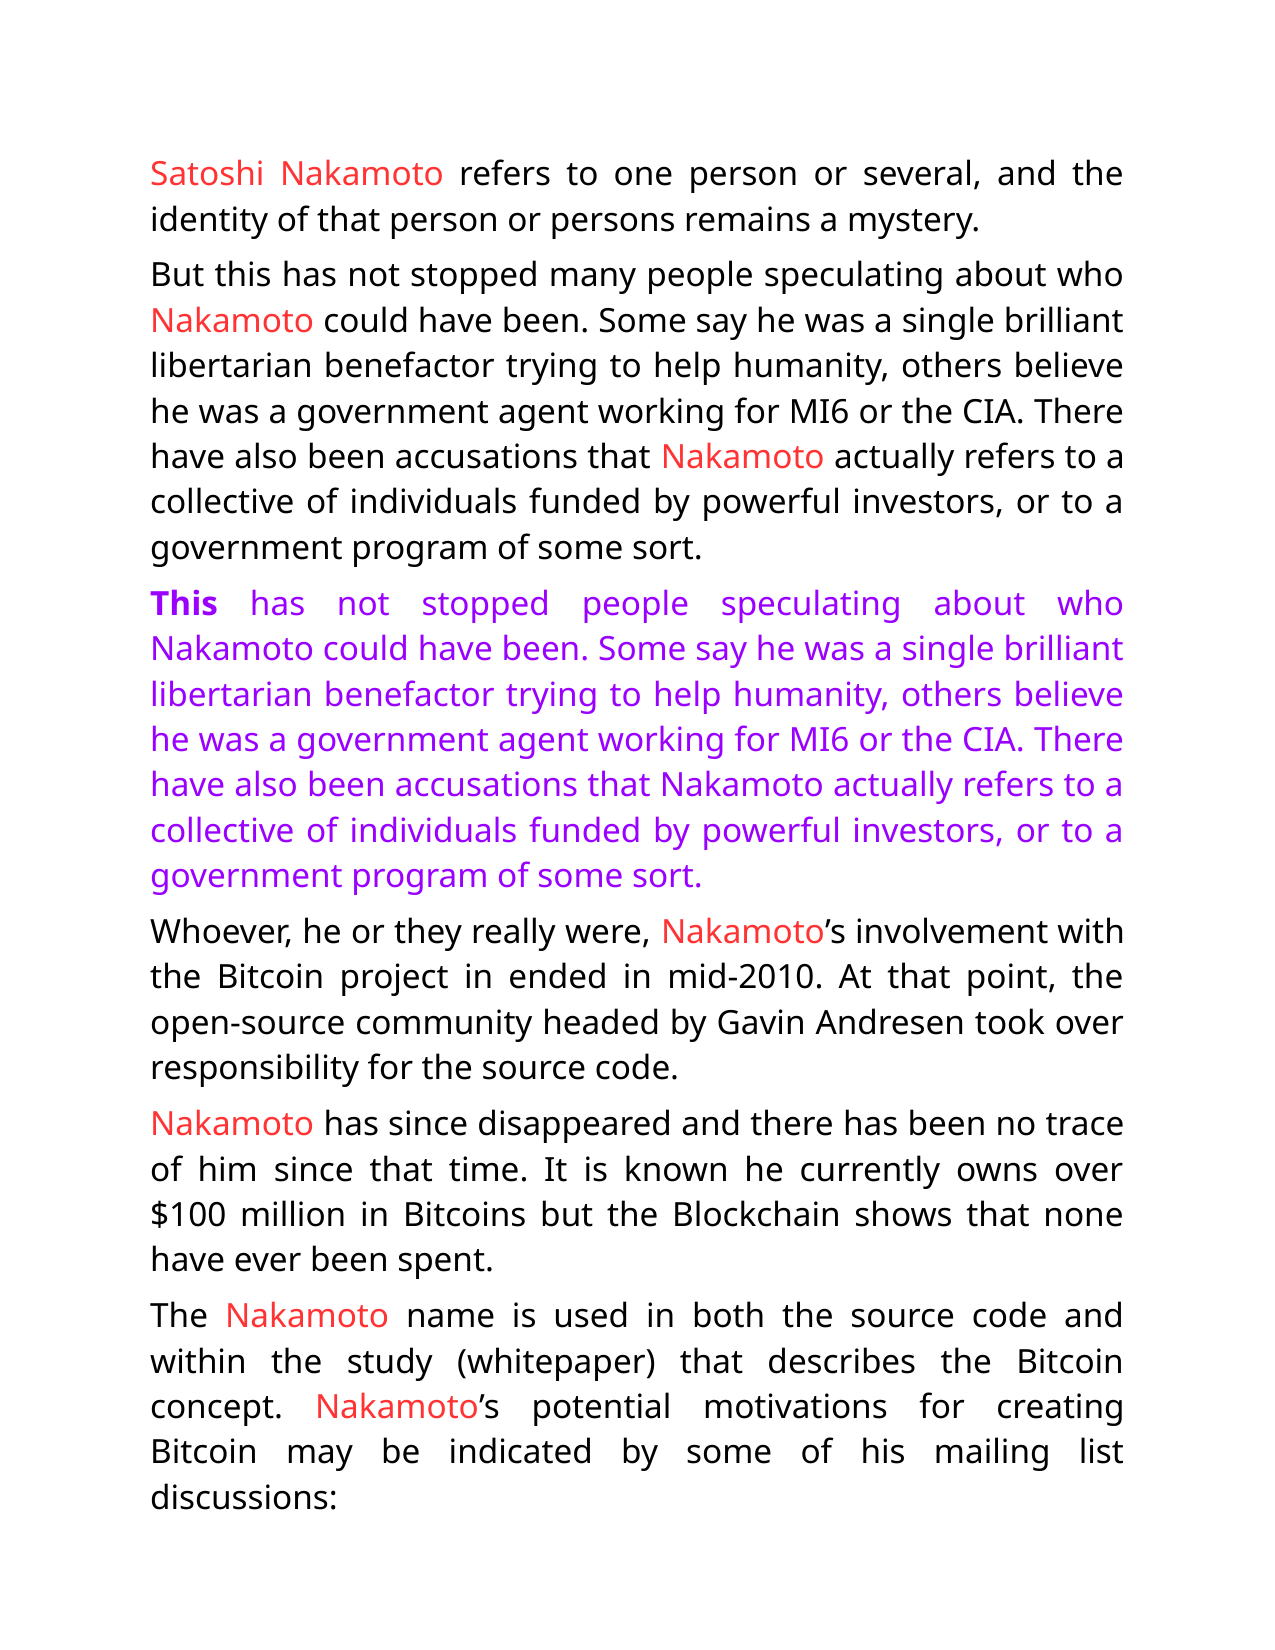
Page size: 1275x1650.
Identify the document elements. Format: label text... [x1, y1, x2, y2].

text Whoever, he or they really were, Nakamoto’s involvement with the Bitcoin project in ended in mid-2010. At that point, the open-source community headed by Gavin Andresen took over responsibility for the source code. [150, 908, 1125, 1089]
text This has not stopped people speculating about who Nakamoto could have been. Some say he was a single brilliant libertarian benefactor trying to help humanity, others believe he was a government agent working for MI6 or the CIA. There have also been accusations that Nakamoto actually refers to a collective of individuals funded by powerful investors, or to a government program of some sort. [150, 579, 1125, 897]
text Satoshi Nakamoto refers to one person or several, and the identity of that person or persons remains a mystery. [150, 150, 1125, 241]
text The Nakamoto name is used in both the source code and within the study (whitepaper) that describes the Bitcoin concept. Nakamoto’s potential motivations for creating Bitcoin may be indicated by some of his mailing list discussions: [150, 1292, 1125, 1519]
text But this has not stopped many people speculating about who Nakamoto could have been. Some say he was a single brilliant libertarian benefactor trying to help humanity, others believe he was a government agent working for MI6 or the CIA. There have also been accusations that Nakamoto actually refers to a collective of individuals funded by powerful investors, or to a government program of some sort. [150, 251, 1125, 569]
text Nakamoto has since disappeared and there has been no trace of him since that time. It is known he currently owns over $100 million in Bitcoins but the Blockchain shows that none have ever been spent. [150, 1100, 1125, 1282]
